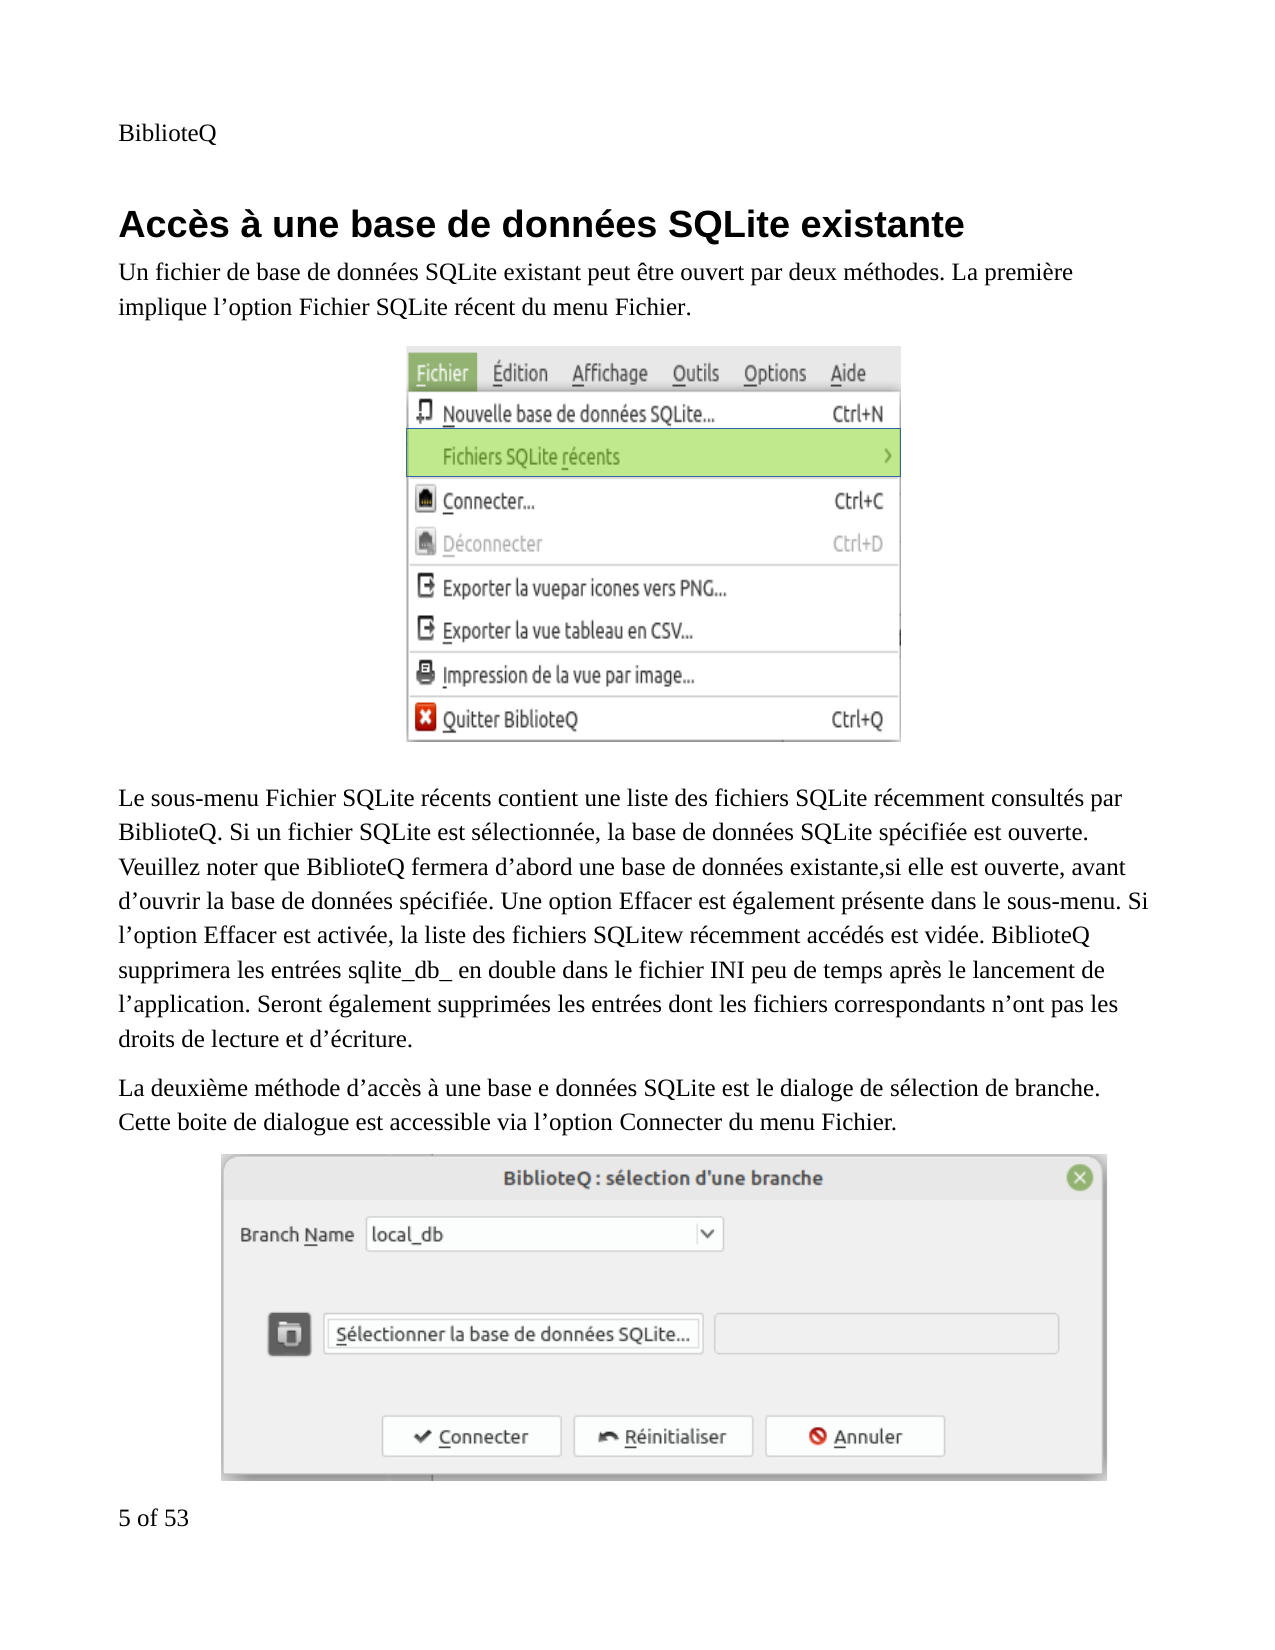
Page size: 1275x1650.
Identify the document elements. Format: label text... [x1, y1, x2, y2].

text La deuxième méthode d’accès à une base e données SQLite est le dialoge de sélection de branche. Cette boite de dialogue est accessible via l’option Connecter du menu Fichier. [118, 1073, 1157, 1136]
subtitle Accès à une base de données SQLite existante [118, 201, 1157, 245]
picture [221, 1154, 1108, 1481]
picture [406, 477, 901, 742]
text Un fichier de base de données SQLite existant peut être ouvert par deux méthodes. La première implique l’option Fichier SQLite récent du menu Fichier. [118, 257, 1157, 321]
picture [406, 346, 901, 428]
text Le sous-menu Fichier SQLite récents contient une liste des fichiers SQLite récemment consultés par BiblioteQ. Si un fichier SQLite est sélectionnée, la base de données SQLite spécifiée est ouverte. Veuillez noter que BiblioteQ fermera d’abord une base de données existante,si elle est ouverte, avant d’ouvrir la base de données spécifiée. Une option Effacer est également présente dans le sous-menu. Si l’option Effacer est activée, la liste des fichiers SQLitew récemment accédés est vidée. BiblioteQ supprimera les entrées sqlite_db_ en double dans le fichier INI peu de temps après le lancement de l’application. Seront également supprimées les entrées dont les fichiers correspondants n’ont pas les droits de lecture et d’écriture. [118, 783, 1157, 1053]
